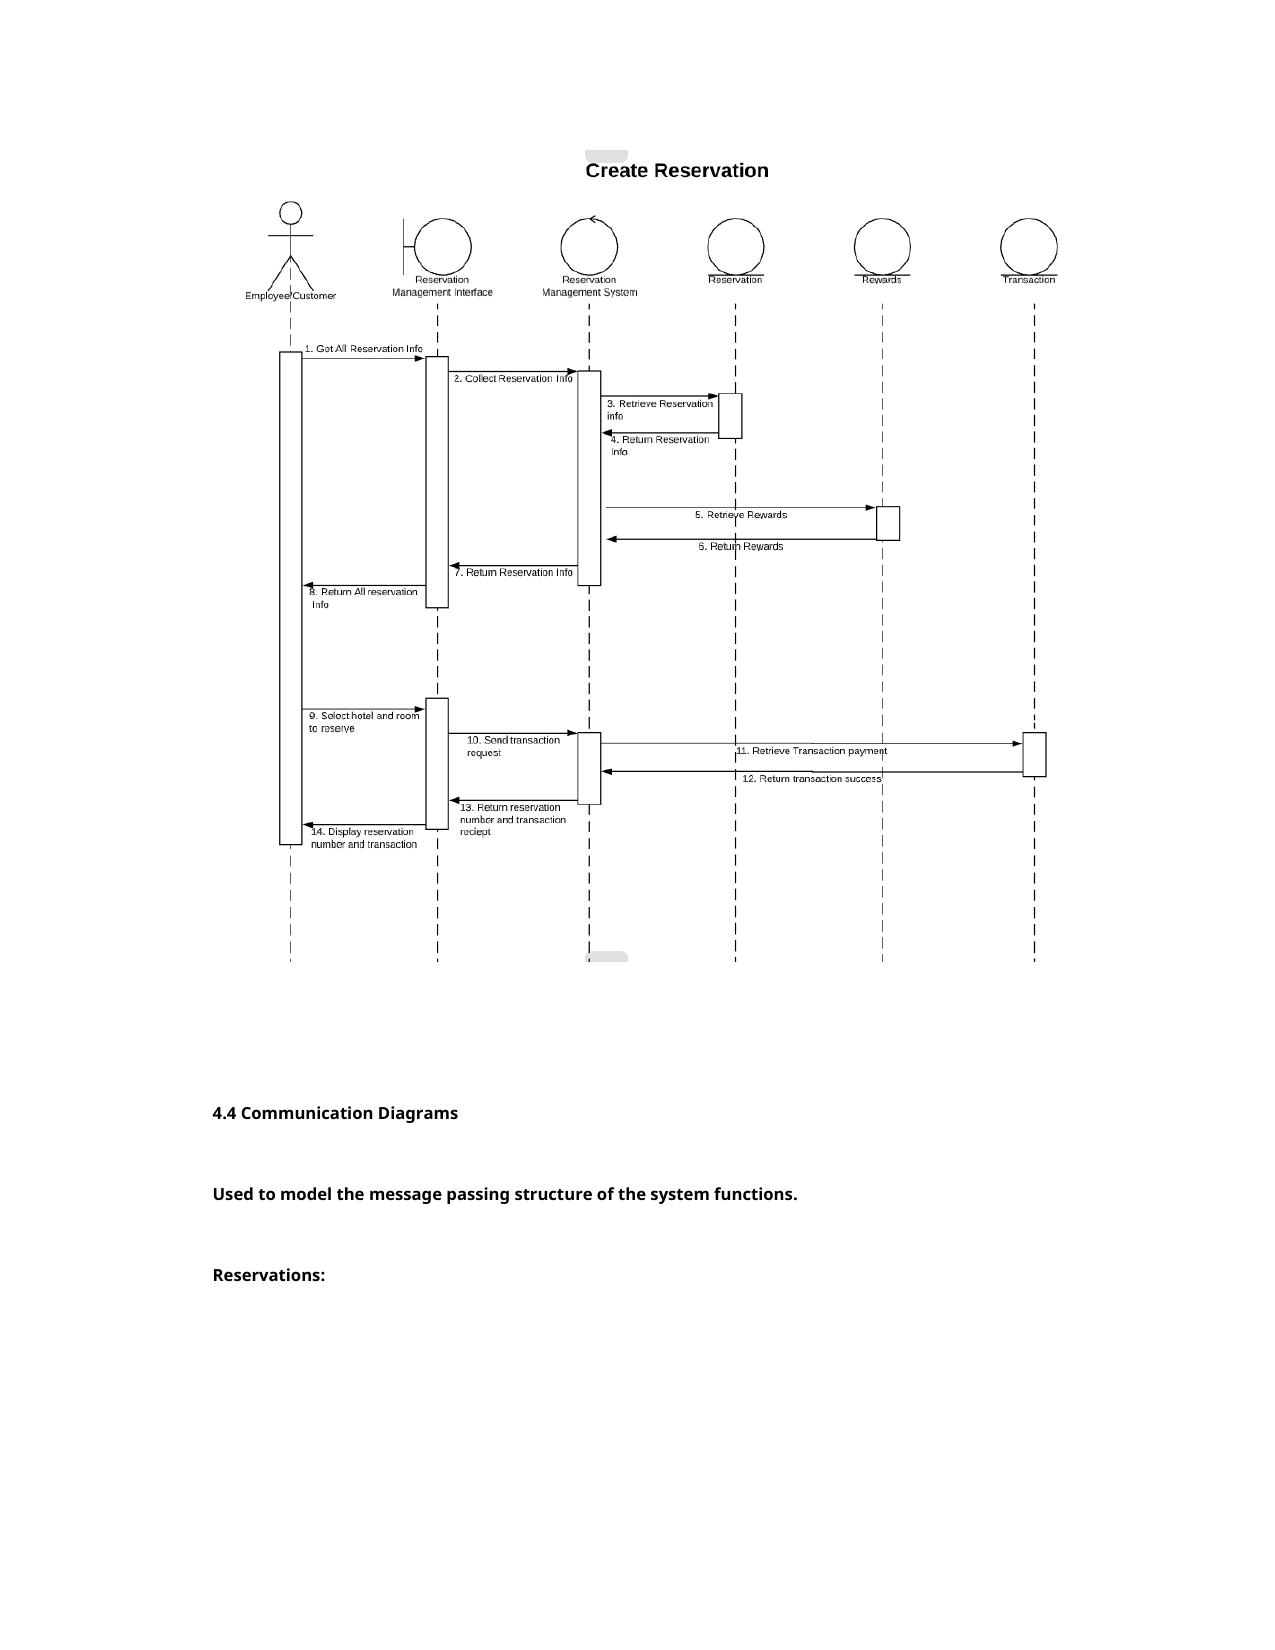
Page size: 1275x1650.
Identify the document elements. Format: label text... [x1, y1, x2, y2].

subtitle Used to model the message passing structure of the system functions. [212, 1182, 1125, 1205]
subtitle Reservations: [212, 1263, 1125, 1286]
subtitle 4.4 Communication Diagrams [212, 1101, 1125, 1124]
